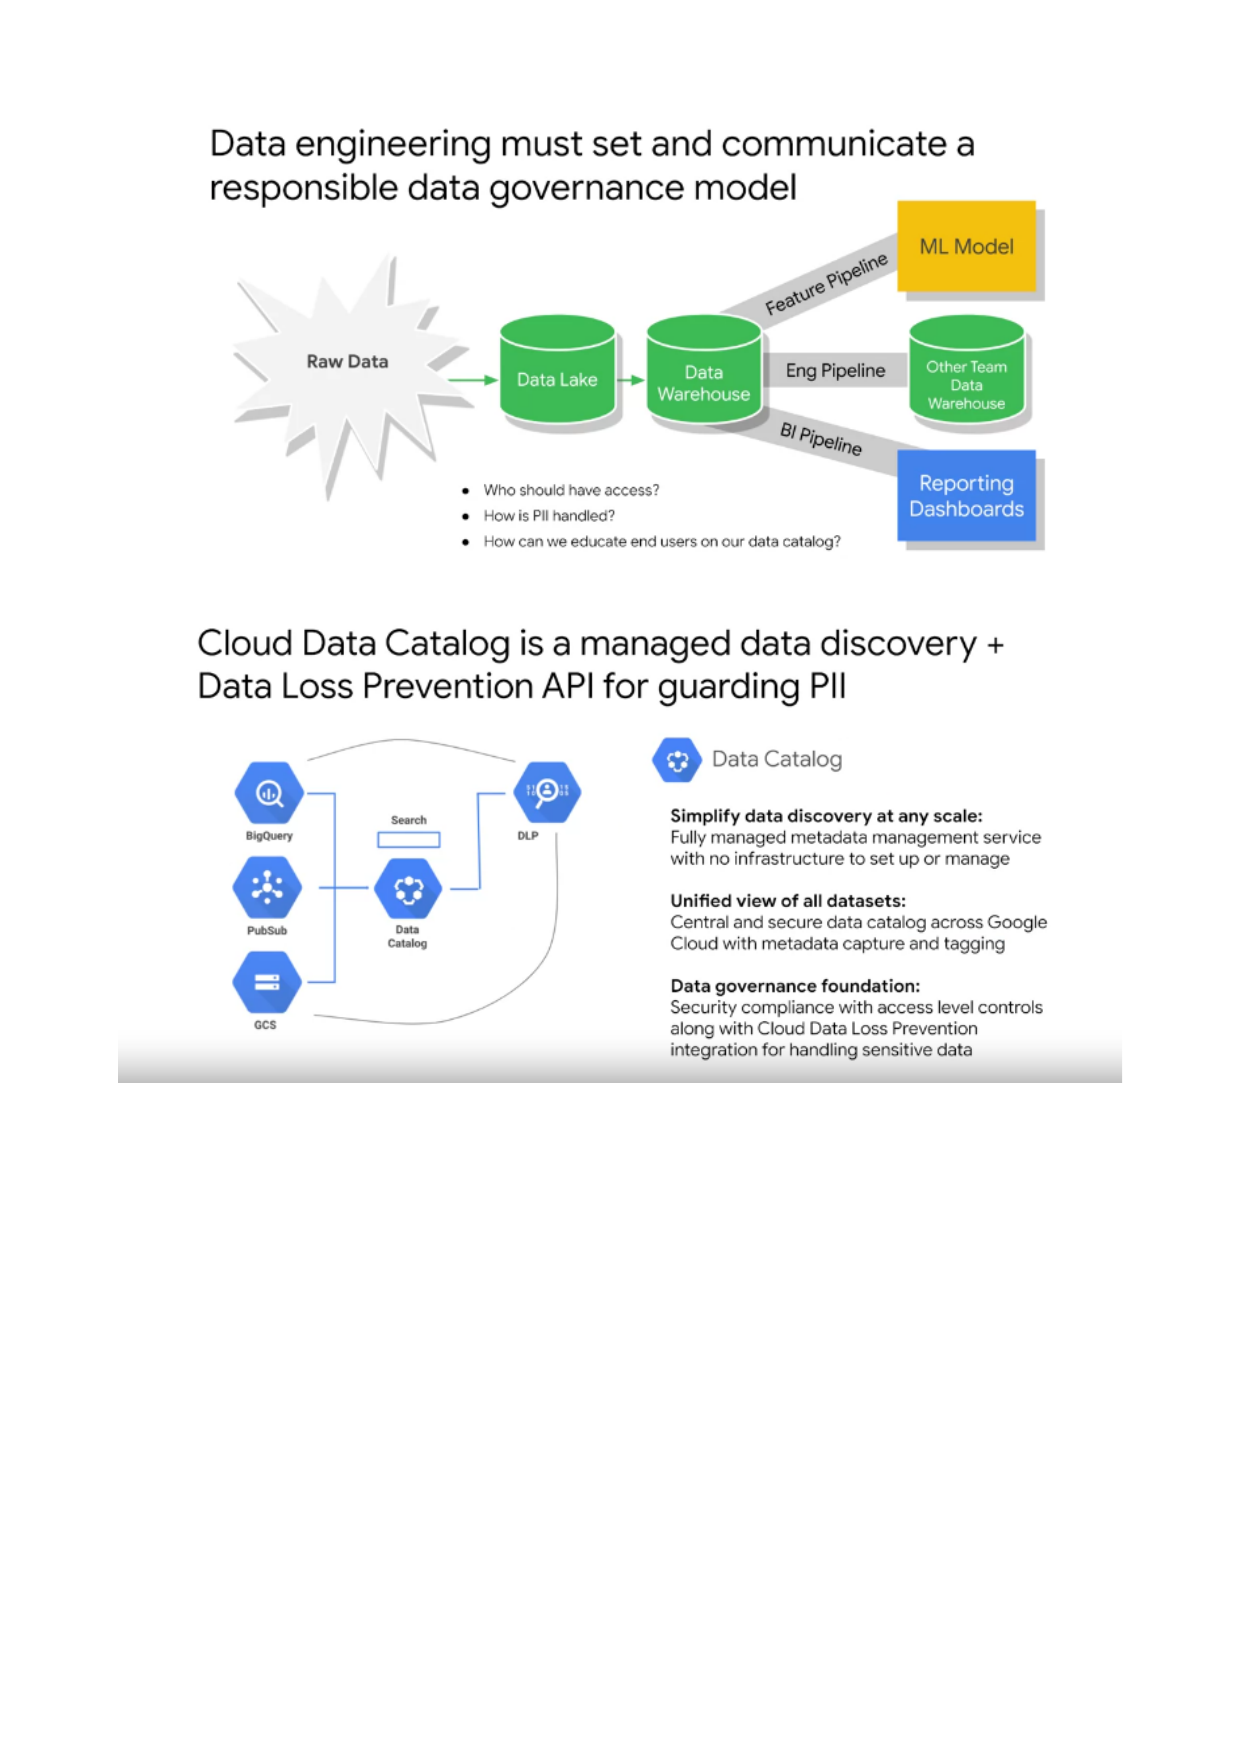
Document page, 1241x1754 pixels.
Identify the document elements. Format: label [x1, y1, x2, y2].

picture [118, 609, 1123, 1083]
picture [118, 118, 1123, 581]
